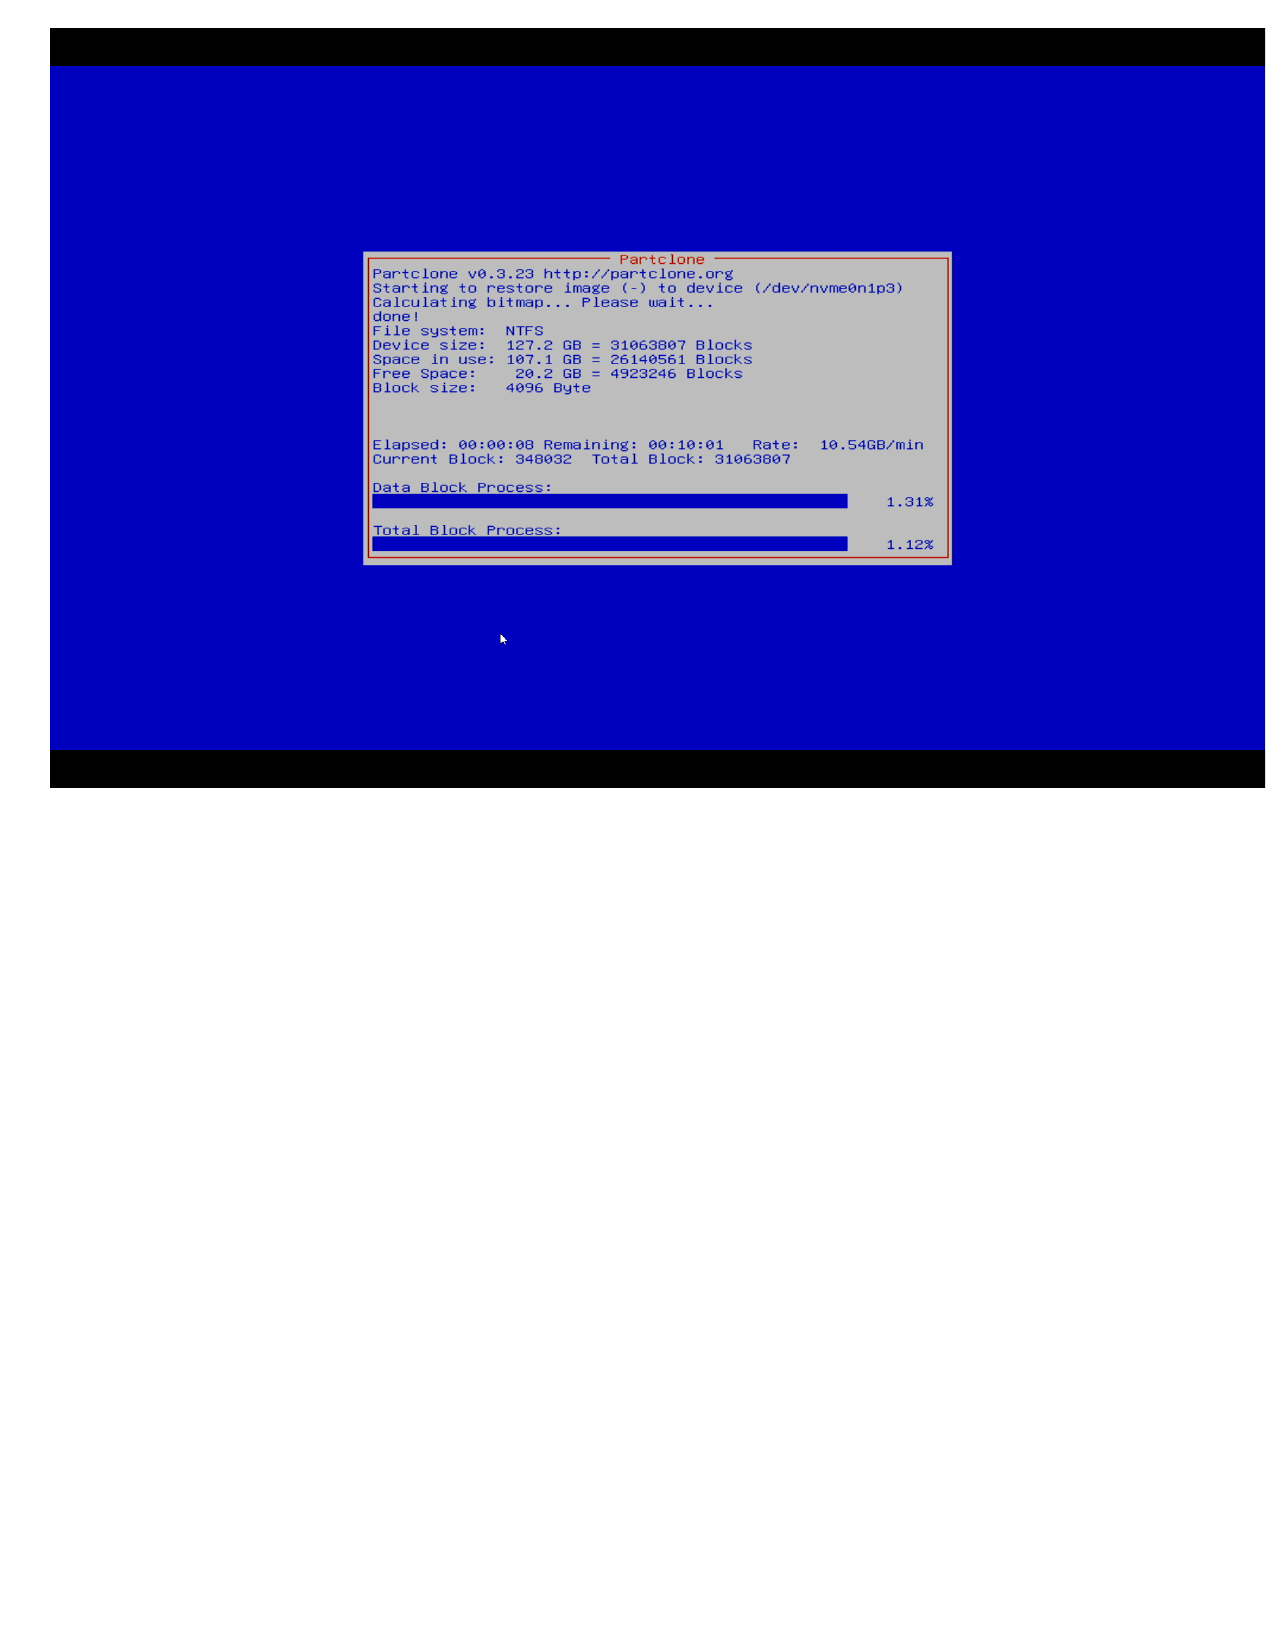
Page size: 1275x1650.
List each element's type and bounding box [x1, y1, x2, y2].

picture [50, 28, 1266, 788]
